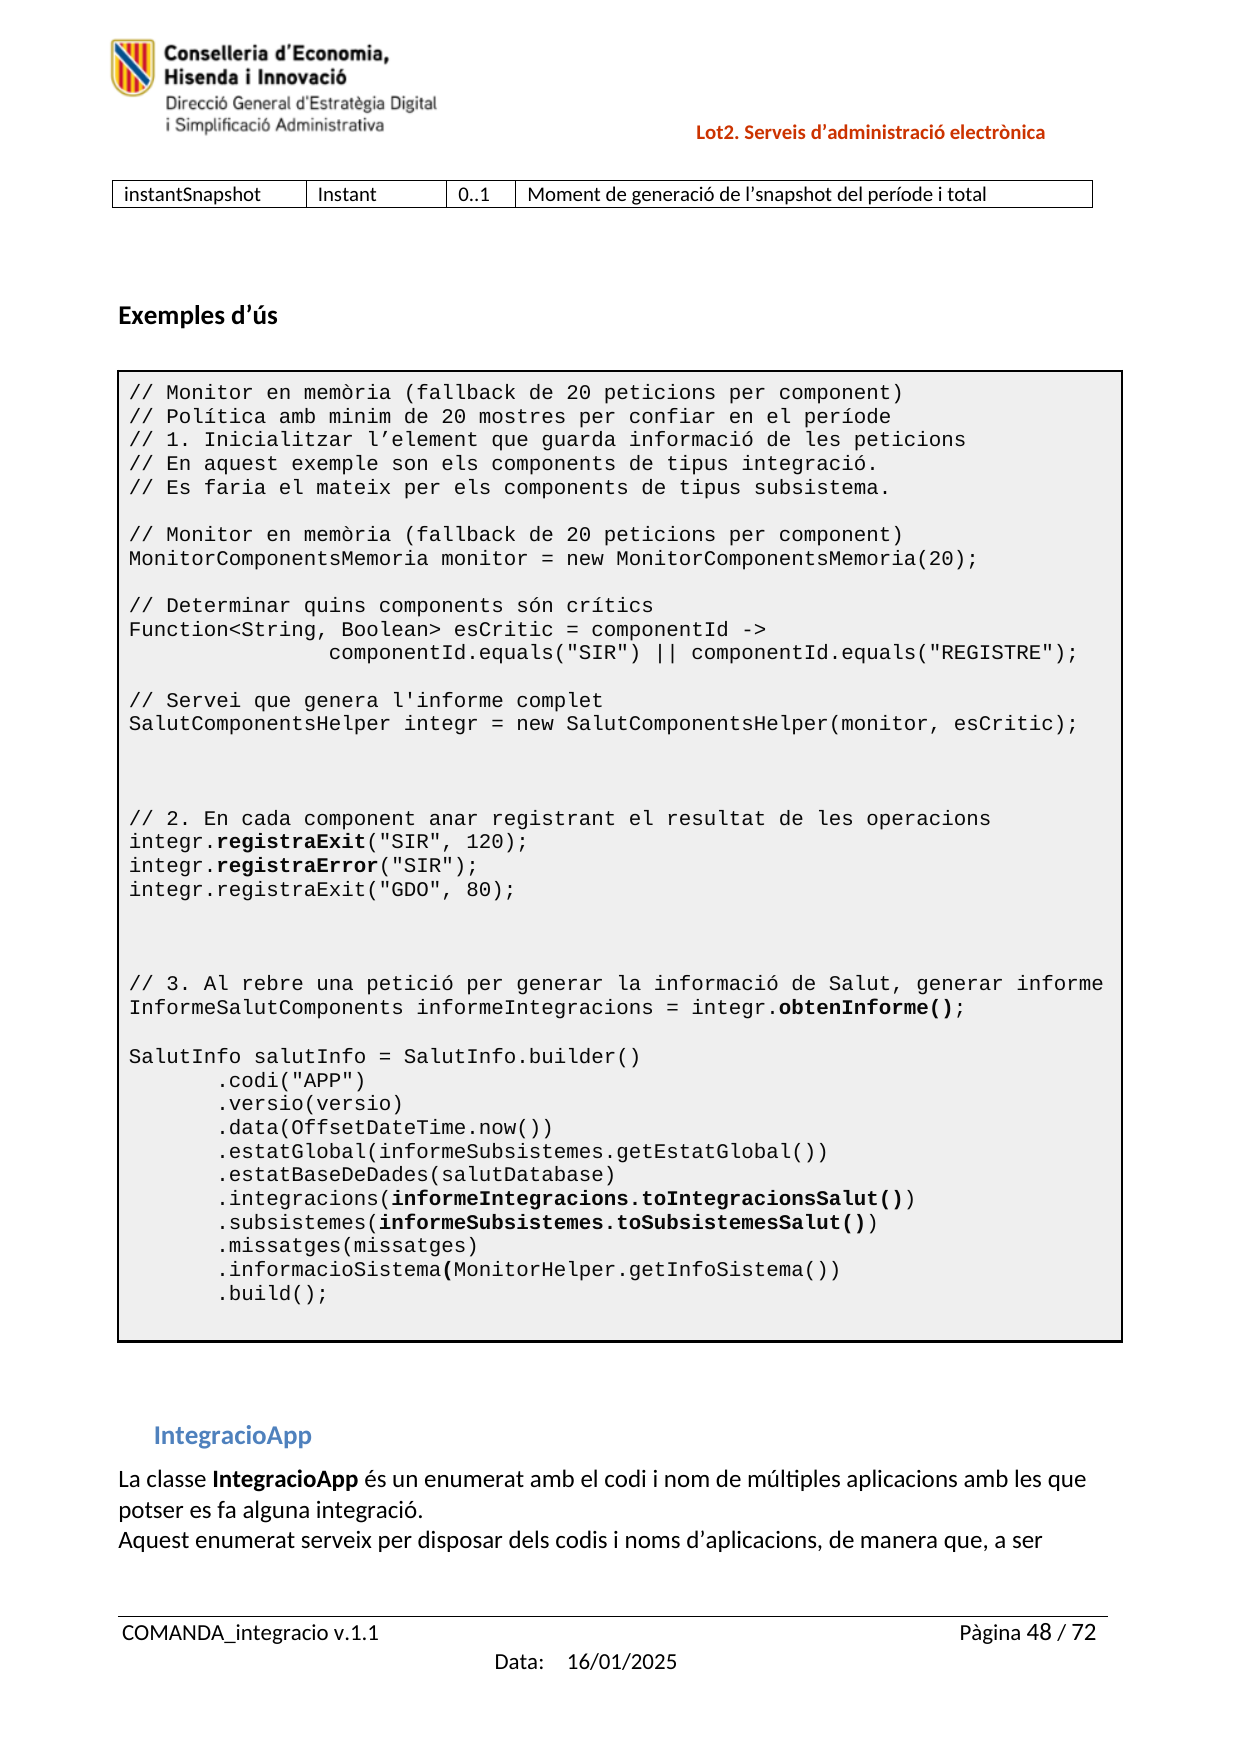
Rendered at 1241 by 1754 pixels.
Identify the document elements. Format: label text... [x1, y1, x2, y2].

subtitle Exemples d’ús [118, 298, 1122, 331]
subtitle IntegracioApp [153, 1418, 1122, 1451]
table_header // Monitor en memòria (fallback de 20 peticions per component) // Política amb minim de 20 mostres per confiar en el període // 1. Inicialitzar l’element que guarda informació de les peticions // En aquest exemple son els components de tipus integració. // Es faria el mateix per els components de tipus subsistema. // Monitor en memòria (fallback de 20 peticions per component) MonitorComponentsMemoria monitor = new MonitorComponentsMemoria(20); // Determinar quins components són crítics Function<String, Boolean> esCritic = componentId -> componentId.equals("SIR") || componentId.equals("REGISTRE"); // Servei que genera l'informe complet SalutComponentsHelper integr = new SalutComponentsHelper(monitor, esCritic); // 2. En cada component anar registrant el resultat de les operacions integr.registraExit("SIR", 120); integr.registraError("SIR"); integr.registraExit("GDO", 80); // 3. Al rebre una petició per generar la informació de Salut, generar informe InformeSalutComponents informeIntegracions = integr.obtenInforme(); SalutInfo salutInfo = SalutInfo.builder() .codi("APP") .versio(versio) .data(OffsetDateTime.now()) .estatGlobal(informeSubsistemes.getEstatGlobal()) .estatBaseDeDades(salutDatabase) .integracions(informeIntegracions.toIntegracionsSalut()) .subsistemes(informeSubsistemes.toSubsistemesSalut()) .missatges(missatges) .informacioSistema(MonitorHelper.getInfoSistema()) .build(); [119, 372, 1121, 1340]
table_cell Instant [307, 181, 446, 207]
picture [100, 26, 467, 156]
table_cell 0..1 [447, 181, 515, 207]
text La classe IntegracioApp és un enumerat amb el codi i nom de múltiples aplicacions amb les que potser es fa alguna integració. [118, 1463, 1122, 1524]
text Aquest enumerat serveix per disposar dels codis i noms d’aplicacions, de manera que, a ser [118, 1524, 1122, 1555]
table_cell instantSnapshot [113, 181, 306, 207]
table_cell Moment de generació de l’snapshot del període i total [516, 181, 1092, 207]
